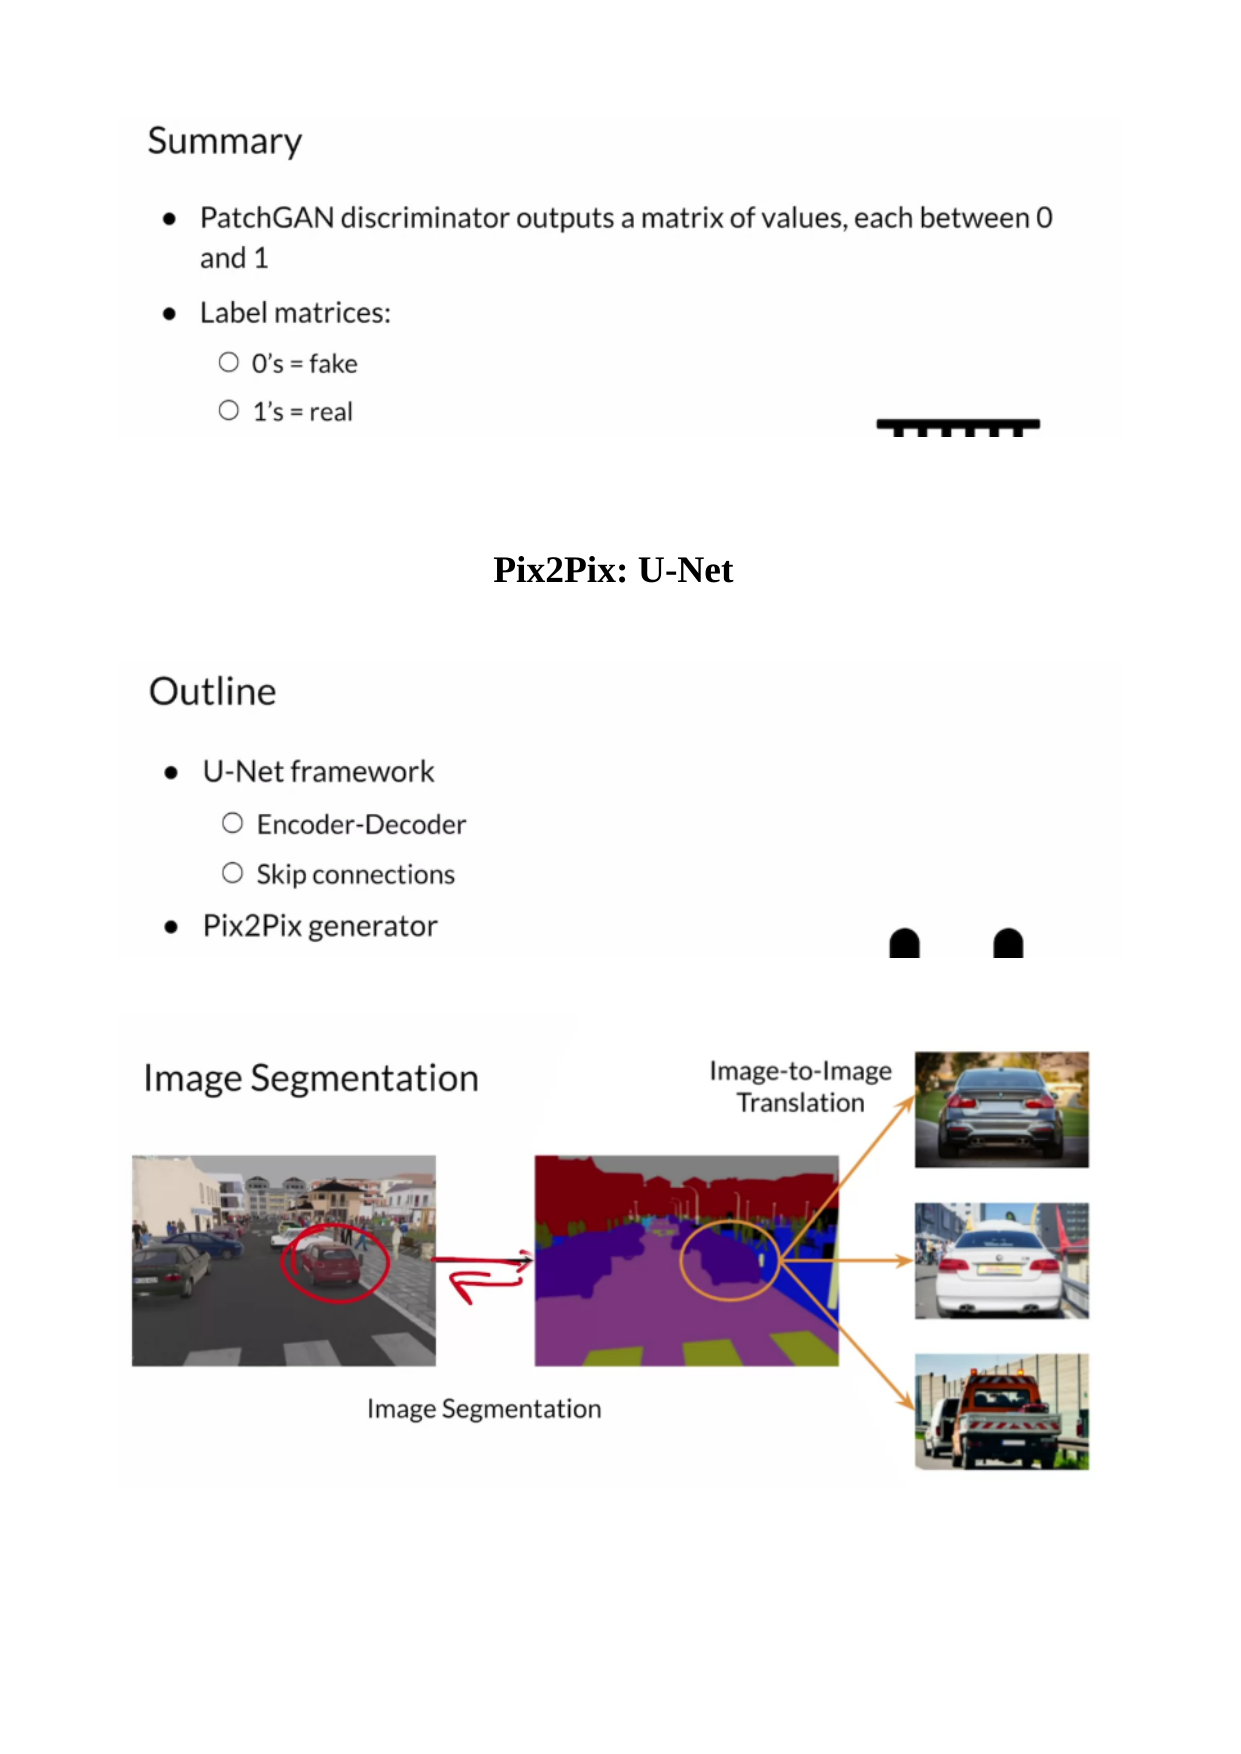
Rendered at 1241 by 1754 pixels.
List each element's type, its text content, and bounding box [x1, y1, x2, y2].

picture [118, 661, 1123, 958]
picture [118, 1014, 1123, 1487]
picture [118, 118, 1123, 437]
subtitle Pix2Pix: U-Net [118, 548, 1122, 591]
